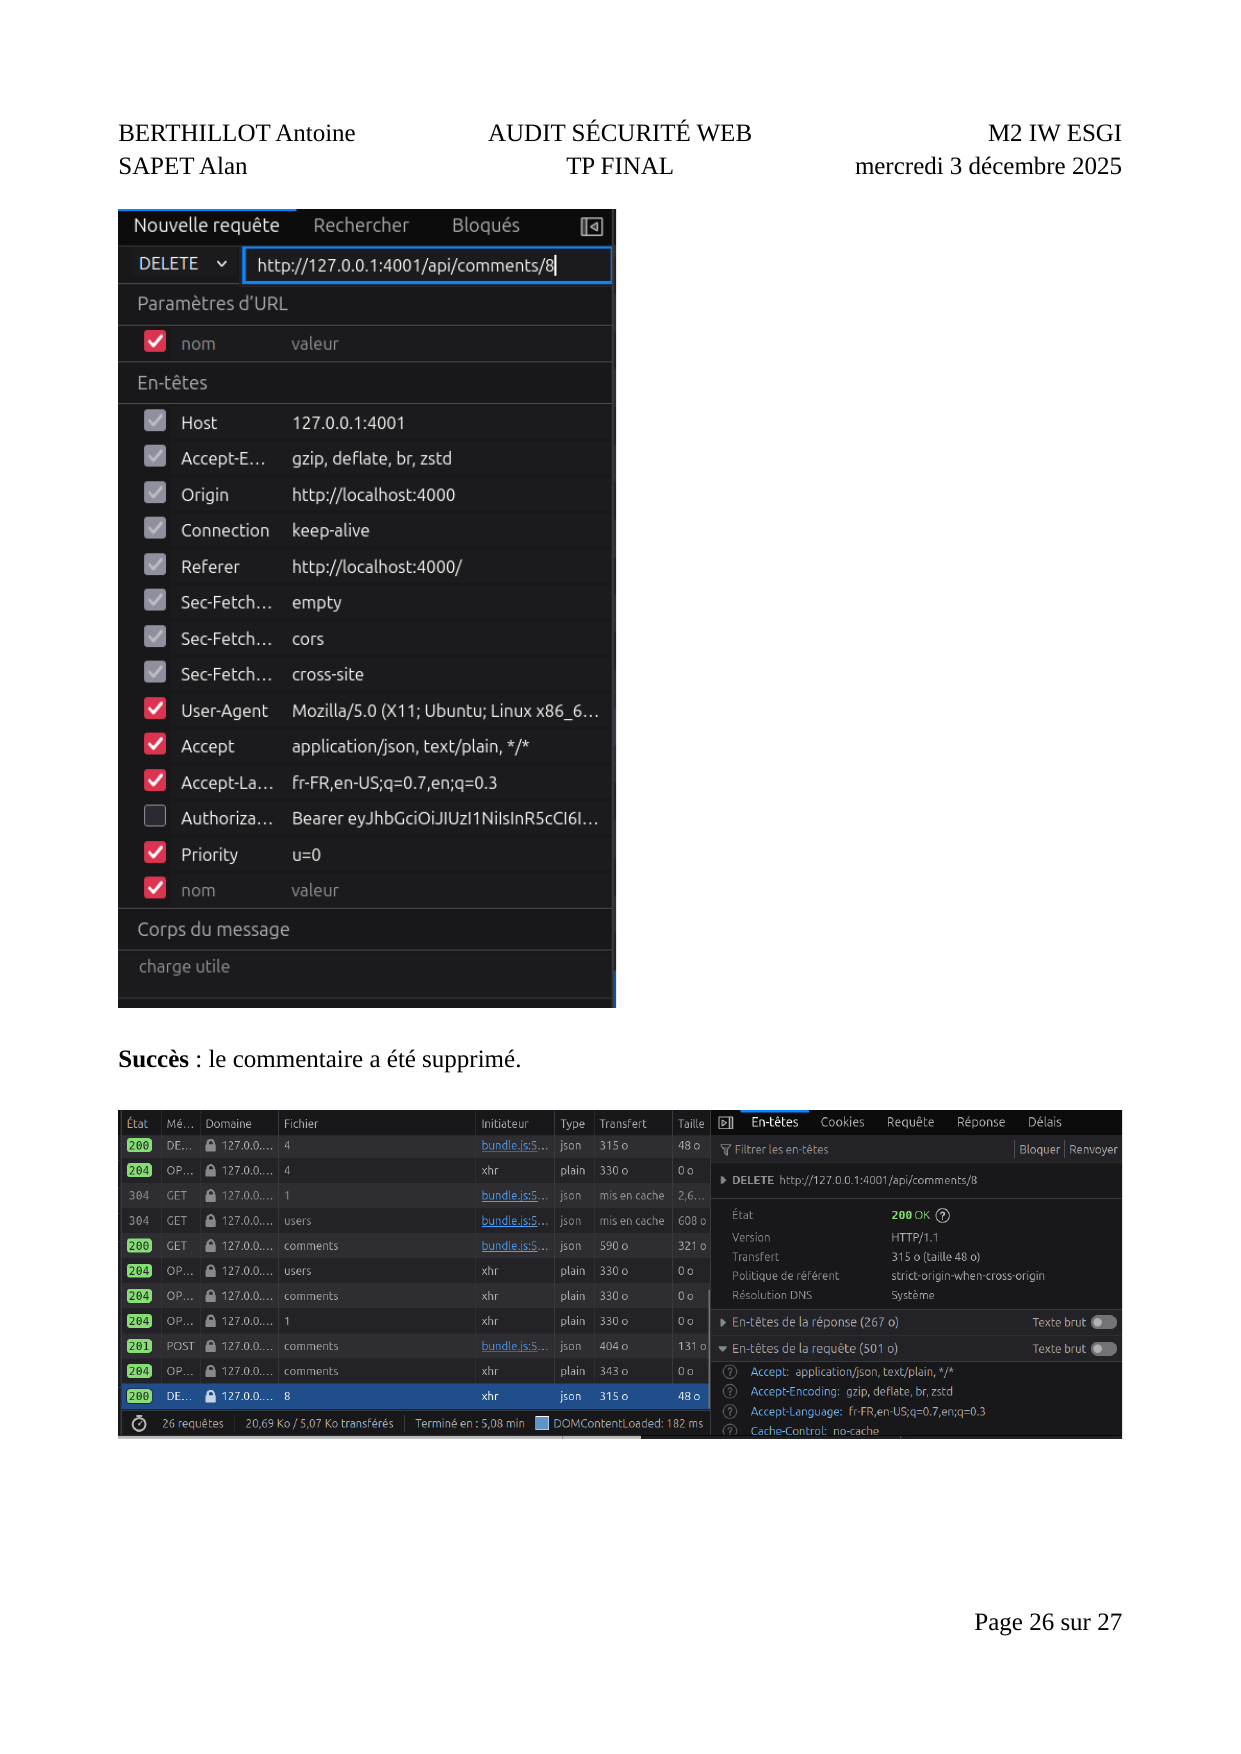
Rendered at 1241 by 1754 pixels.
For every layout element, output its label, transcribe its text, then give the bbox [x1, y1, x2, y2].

text Succès : le commentaire a été supprimé. [118, 1044, 1122, 1073]
picture [118, 1110, 1123, 1439]
picture [118, 209, 617, 1008]
